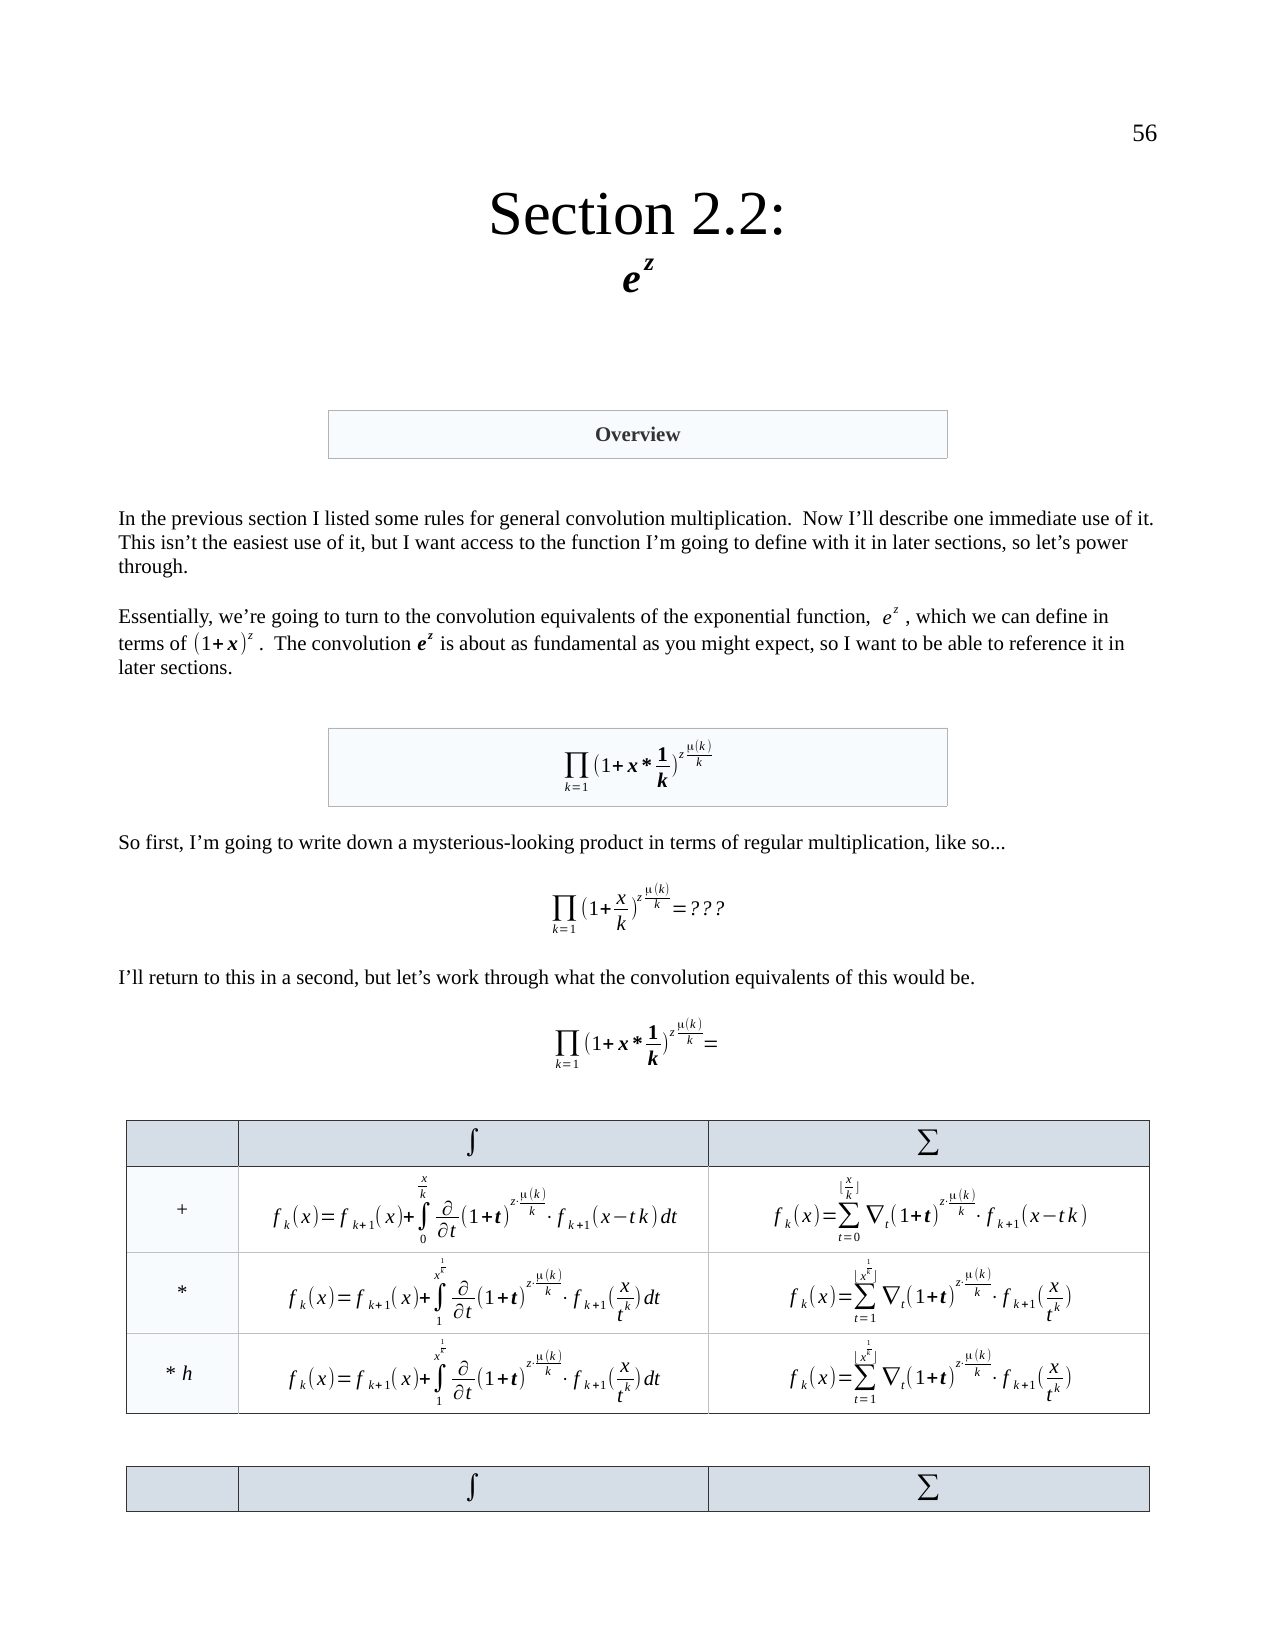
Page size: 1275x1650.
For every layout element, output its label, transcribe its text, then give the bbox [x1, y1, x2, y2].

table_header [127, 1121, 238, 1166]
text So first, I’m going to write down a mysterious-looking product in terms of regular multiplication, like so... [118, 830, 1157, 854]
table_cell [709, 1334, 1149, 1413]
table_cell [709, 1167, 1149, 1252]
table_cell [239, 1334, 708, 1413]
table_header [239, 1467, 708, 1511]
table_header [127, 1467, 238, 1511]
table_cell [239, 1253, 708, 1332]
text Overview [329, 411, 947, 458]
table_cell [709, 1253, 1149, 1332]
table_header [709, 1121, 1149, 1166]
table_cell [239, 1167, 708, 1252]
text In the previous section I listed some rules for general convolution multiplication. Now I’ll describe one immediate use of it. This isn’t the easiest use of it, but I want access to the function I’m going to define with it in later sections, so let’s power through. [118, 506, 1157, 578]
text I’ll return to this in a second, but let’s work through what the convolution equivalents of this would be. [118, 965, 1157, 989]
table_cell + [127, 1167, 238, 1252]
table_header [709, 1467, 1149, 1511]
table_cell * [127, 1334, 238, 1413]
table_cell * [127, 1253, 238, 1332]
table_header [239, 1121, 708, 1166]
text Section 2.2: [118, 176, 1157, 248]
text Essentially, we’re going to turn to the convolution equivalents of the exponential function, , which we can define in terms of. The convolutionis about as fundamental as you might expect, so I want to be able to reference it in later sections. [118, 602, 1157, 679]
